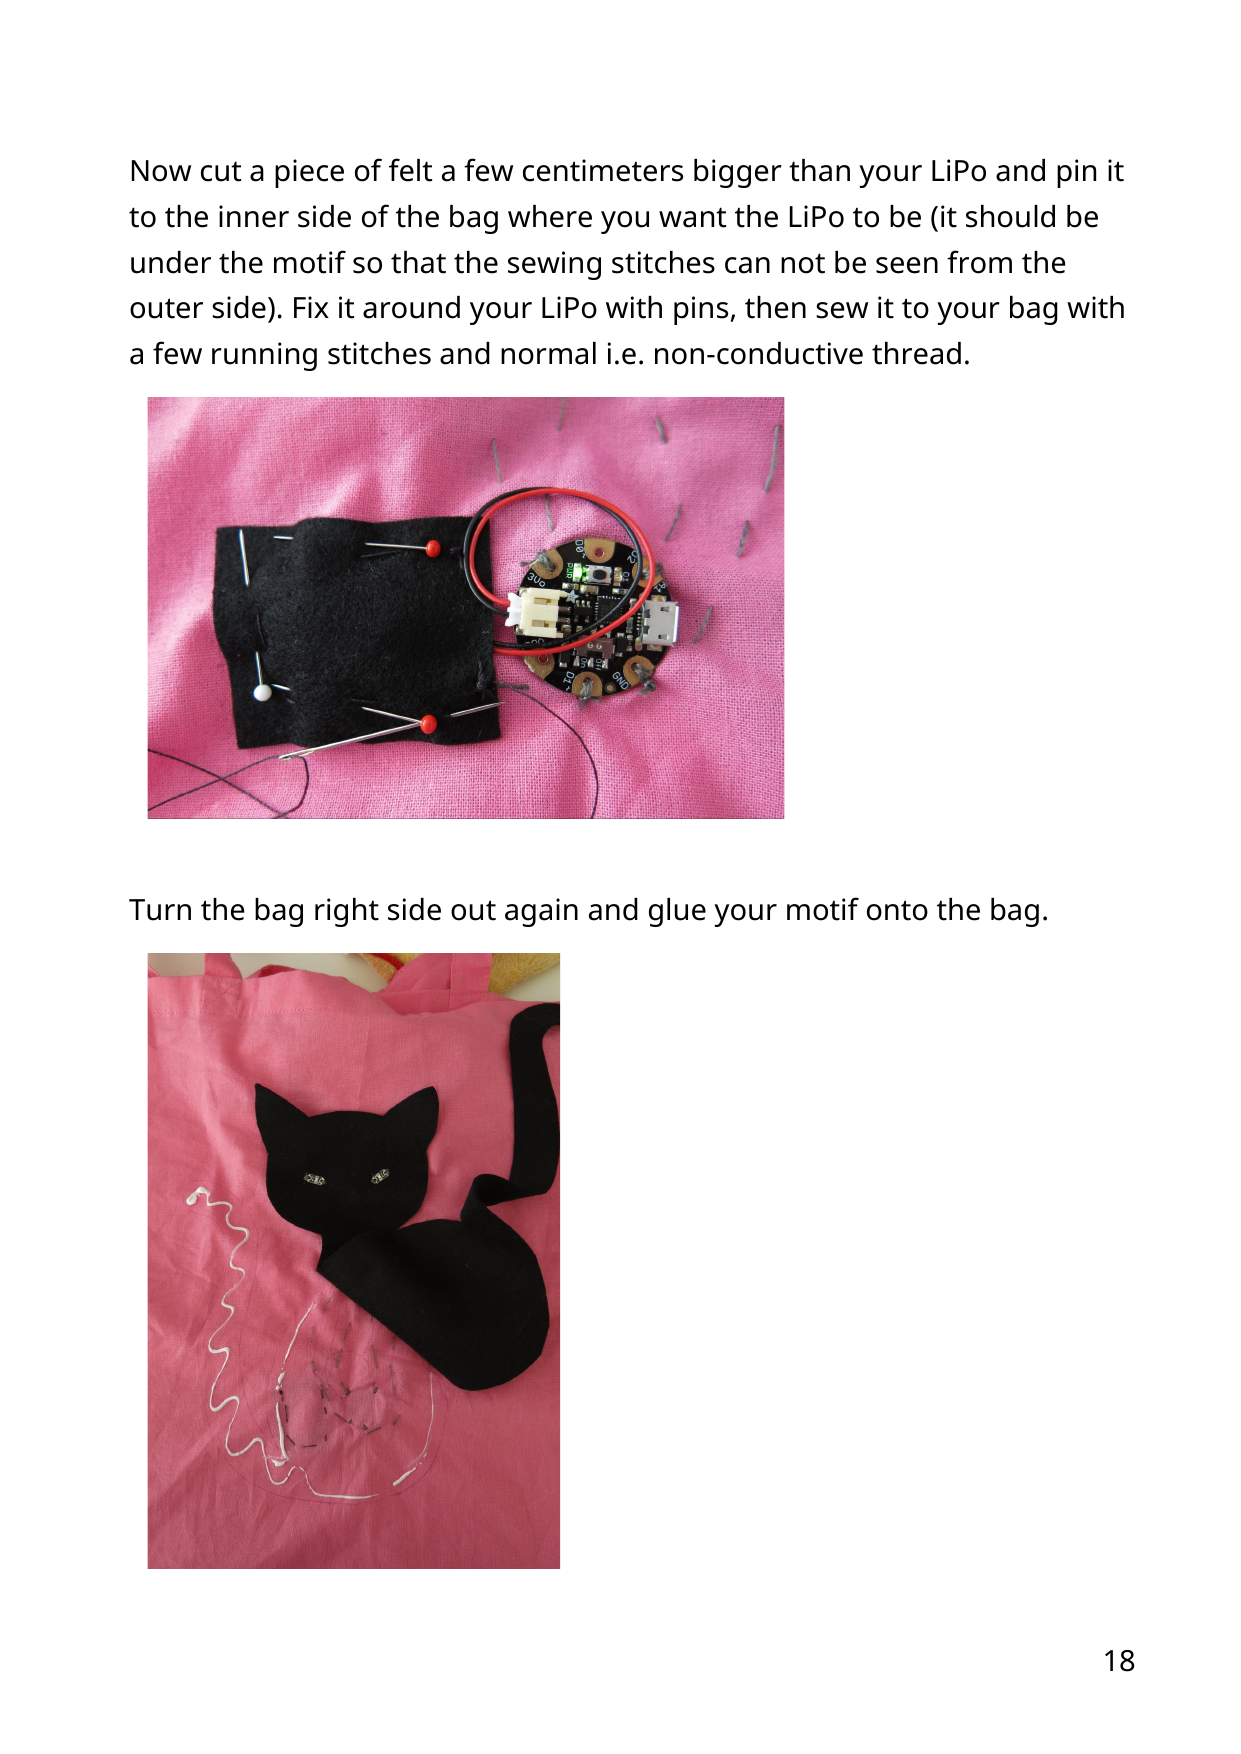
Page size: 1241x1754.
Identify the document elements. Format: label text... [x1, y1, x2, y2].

text Turn the bag right side out again and glue your motif onto the bag. [129, 889, 1136, 929]
text Now cut a piece of felt a few centimeters bigger than your LiPo and pin it to the inner side of the bag where you want the LiPo to be (it should be under the motif so that the sewing stitches can not be seen from the outer side). Fix it around your LiPo with pins, then sew it to your bag with a few running stitches and normal i.e. non-conductive thread. [129, 151, 1136, 373]
picture [147, 953, 561, 1569]
picture [147, 397, 785, 819]
